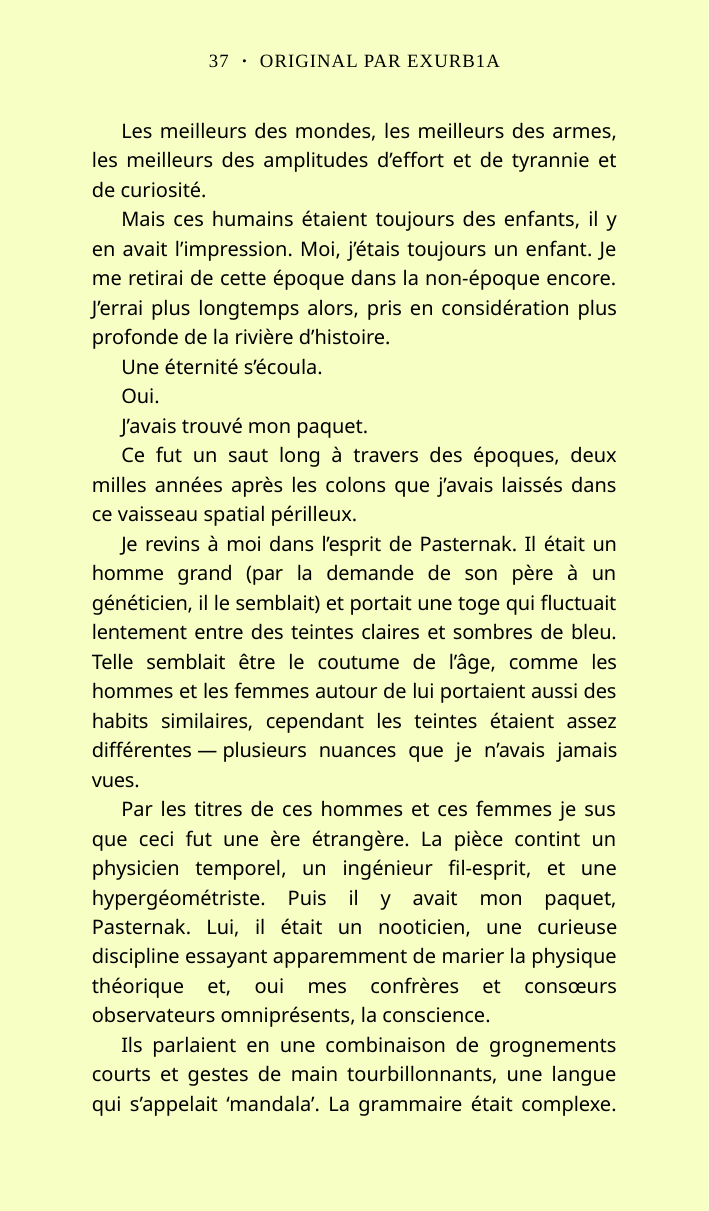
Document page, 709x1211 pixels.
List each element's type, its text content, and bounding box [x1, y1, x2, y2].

text J’avais trouvé mon paquet. [92, 410, 617, 439]
text Les meilleurs des mondes, les meilleurs des armes, les meilleurs des amplitudes d’effort et de tyrannie et de curiosité. [92, 115, 617, 203]
text Oui. [92, 380, 617, 410]
text Par les titres de ces hommes et ces femmes je sus que ceci fut une ère étrangère. La pièce contint un physicien temporel, un ingénieur fil-esprit, et une hypergéométriste. Puis il y avait mon paquet, Pasternak. Lui, il était un nooticien, une curieuse discipline essayant apparemment de marier la physique théorique et, oui mes confrères et consœurs observateurs omniprésents, la conscience. [92, 793, 617, 1029]
text Mais ces humains étaient toujours des enfants, il y en avait l’impression. Moi, j’étais toujours un enfant. Je me retirai de cette époque dans la non-époque encore. J’errai plus longtemps alors, pris en considération plus profonde de la rivière d’histoire. [92, 203, 617, 351]
text Je revins à moi dans l’esprit de Pasternak. Il était un homme grand (par la demande de son père à un généticien, il le semblait) et portait une toge qui fluctuait lentement entre des teintes claires et sombres de bleu. Telle semblait être le coutume de l’âge, comme les hommes et les femmes autour de lui portaient aussi des habits similaires, cependant les teintes étaient assez différentes — plusieurs nuances que je n’avais jamais vues. [92, 528, 617, 793]
text Une éternité s’écoula. [92, 351, 617, 380]
text Ils parlaient en une combinaison de grognements courts et gestes de main tourbillonnants, une langue qui s’appelait ‘mandala’. La grammaire était complexe. [92, 1029, 617, 1117]
text Ce fut un saut long à travers des époques, deux milles années après les colons que j’avais laissés dans ce vaisseau spatial périlleux. [92, 439, 617, 528]
